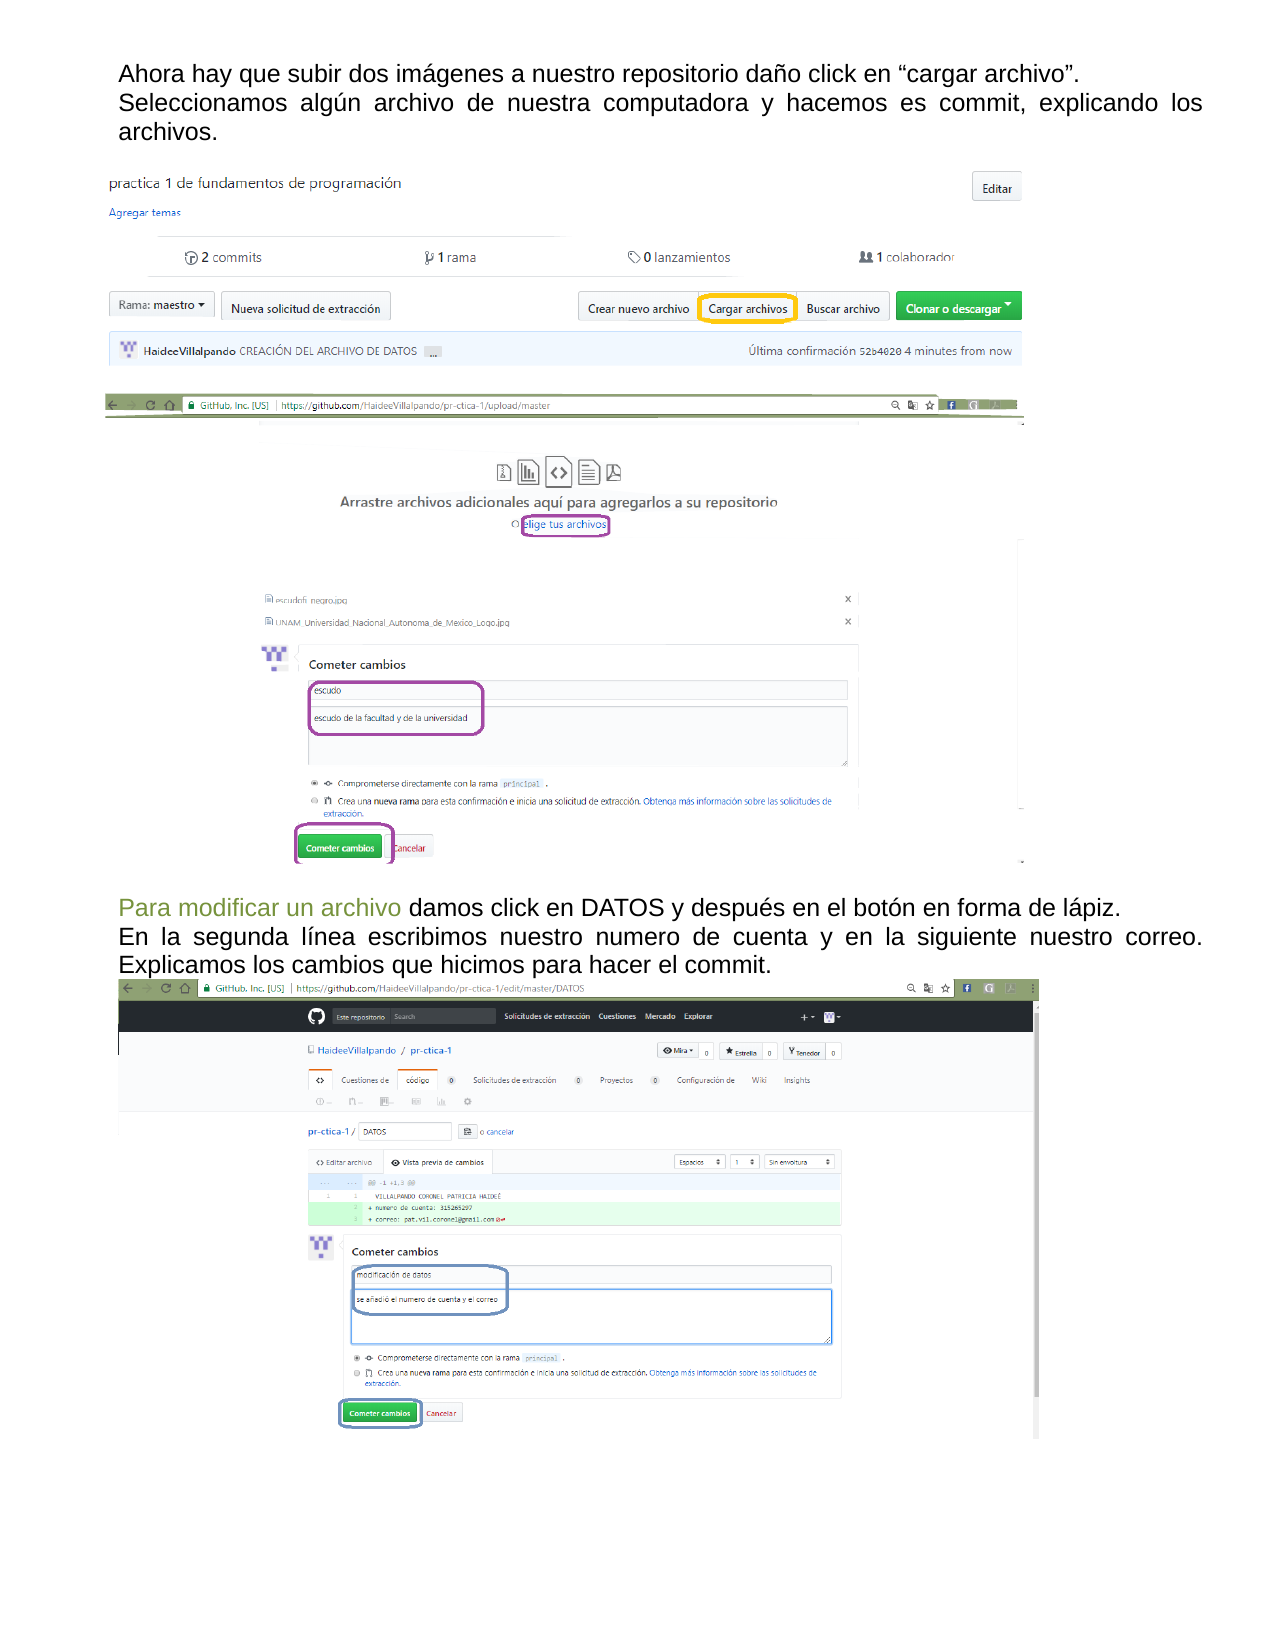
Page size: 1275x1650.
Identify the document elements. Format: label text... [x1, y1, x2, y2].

text Ahora hay que subir dos imágenes a nuestro repositorio daño click en “cargar archivo”. [118, 59, 1205, 88]
text En la segunda línea escribimos nuestro numero de cuenta y en la siguiente nuestro correo. Explicamos los cambios que hicimos para hacer el commit. [118, 922, 1205, 979]
text Seleccionamos algún archivo de nuestra computadora y hacemos es commit, explicando los archivos. [118, 88, 1205, 145]
text Para modificar un archivo damos click en DATOS y después en el botón en forma de lápiz. [118, 893, 1205, 922]
